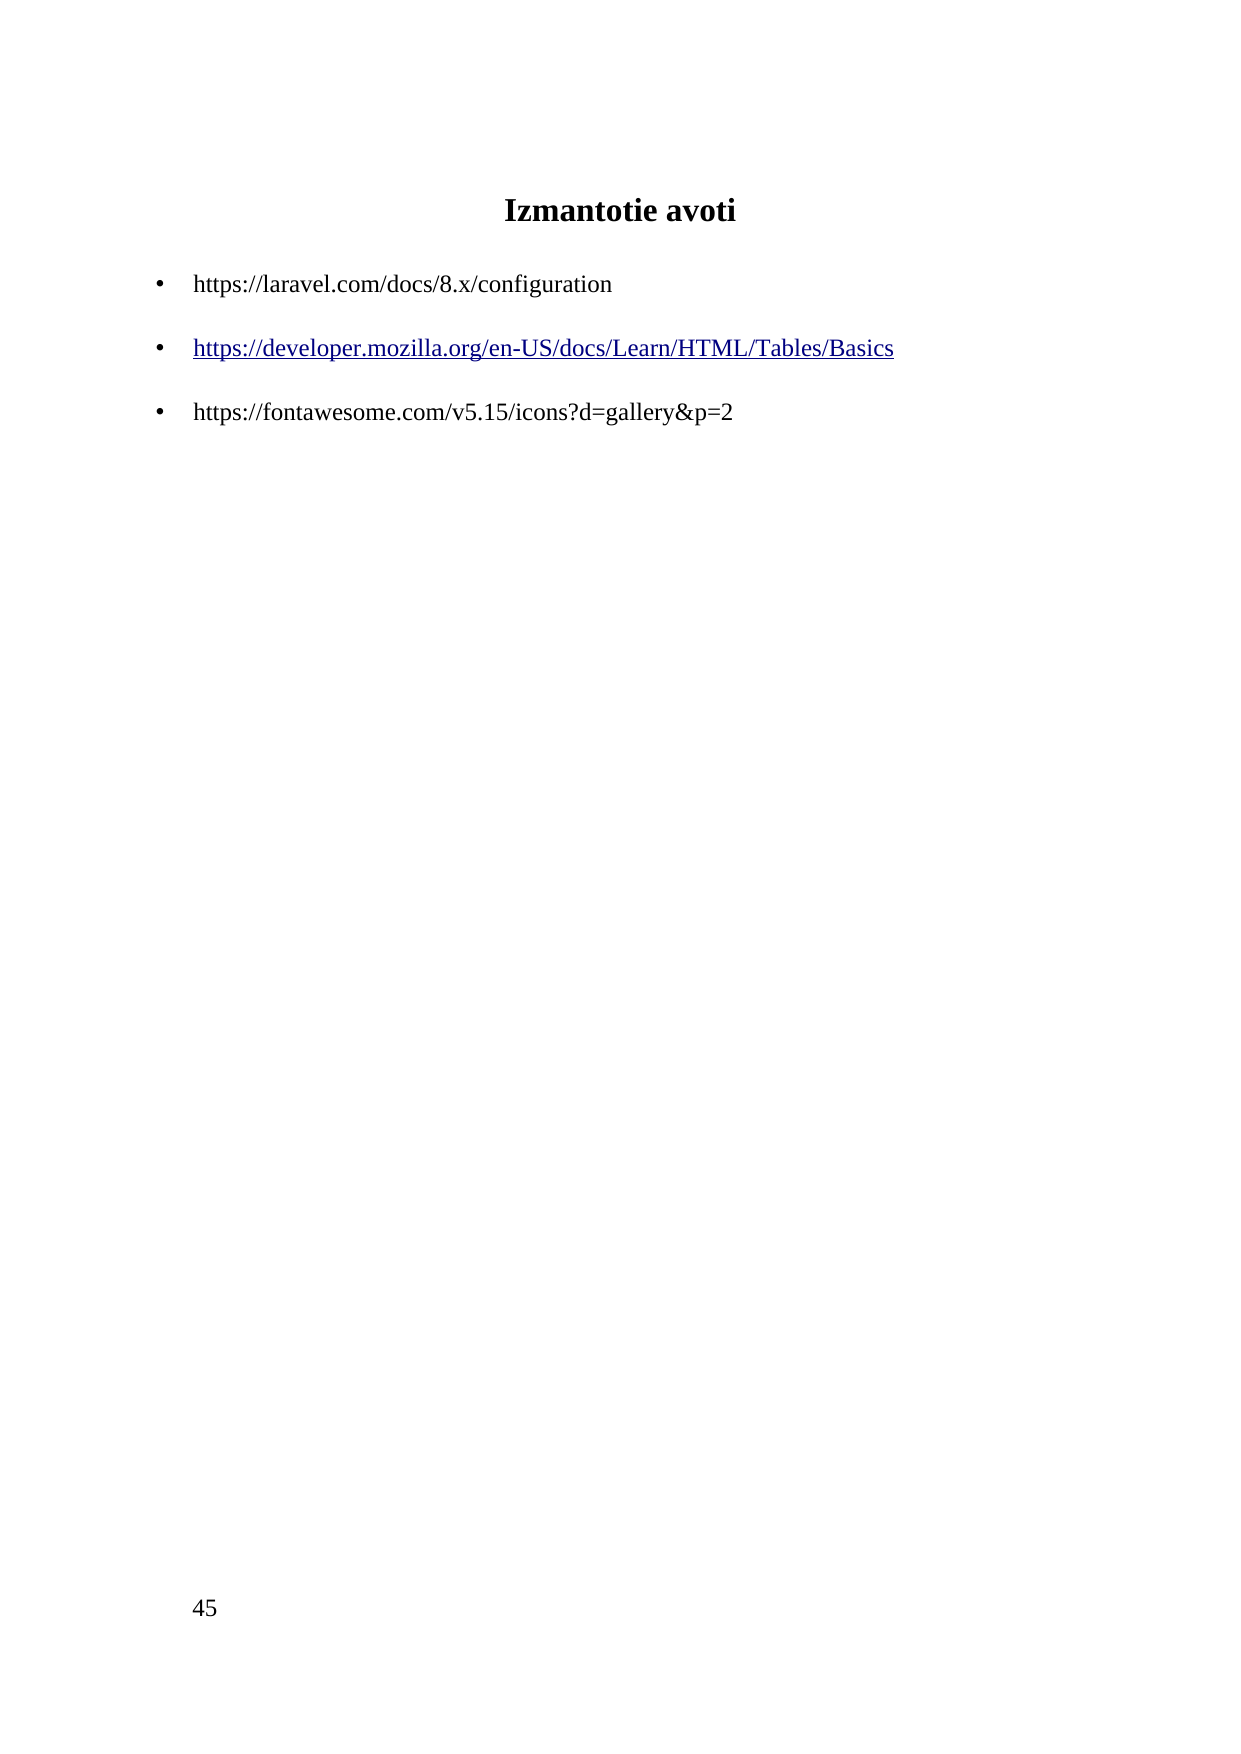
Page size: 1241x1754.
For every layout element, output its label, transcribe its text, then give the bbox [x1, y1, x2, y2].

list https://developer.mozilla.org/en-US/docs/Learn/HTML/Tables/Basics [156, 333, 1122, 362]
list https://laravel.com/docs/8.x/configuration [156, 269, 1122, 298]
list https://fontawesome.com/v5.15/icons?d=gallery&p=2 [156, 397, 1122, 426]
text Izmantotie avoti [118, 191, 1122, 229]
